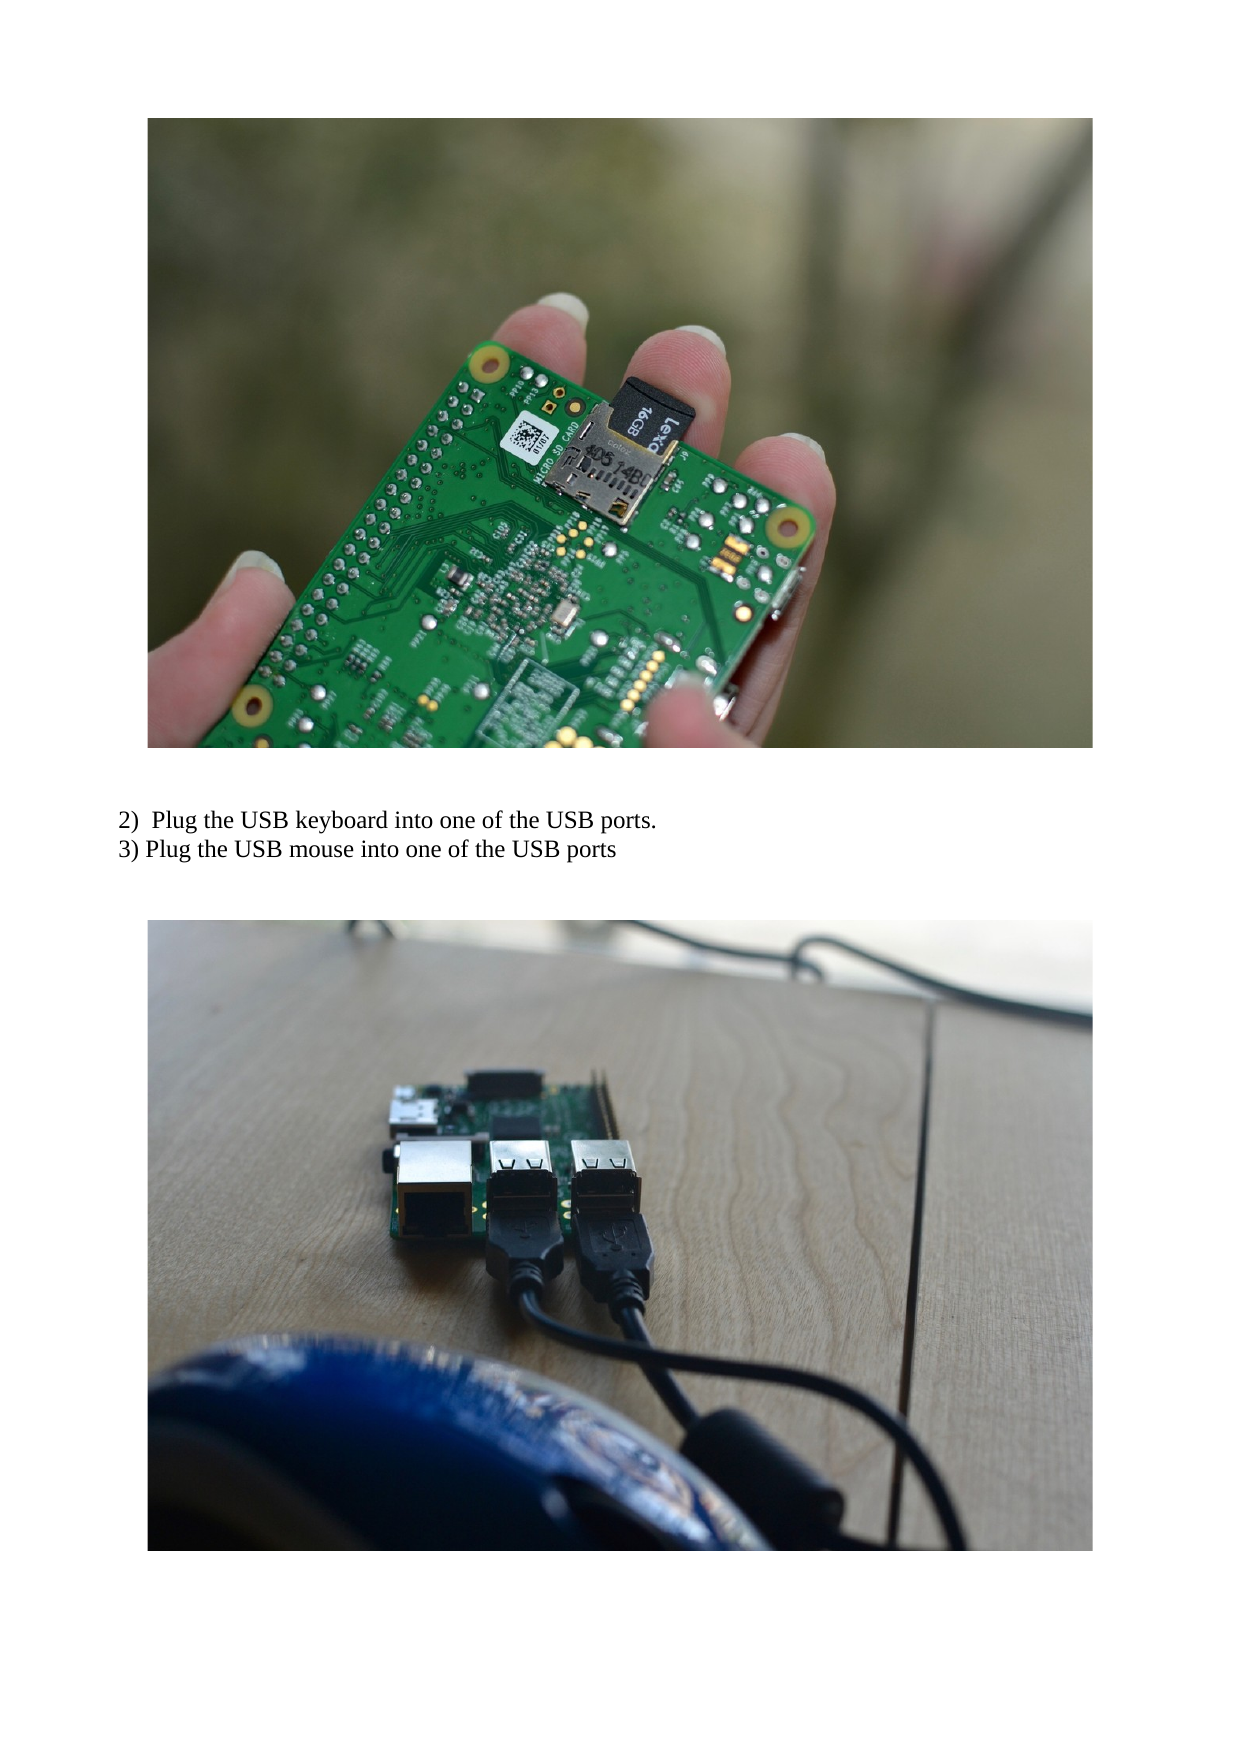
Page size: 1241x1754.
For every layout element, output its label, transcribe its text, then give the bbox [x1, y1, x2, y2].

picture [147, 920, 1093, 1551]
picture [147, 118, 1093, 748]
text 3) Plug the USB mouse into one of the USB ports [118, 834, 1063, 863]
text 2) Plug the USB keyboard into one of the USB ports. [118, 806, 1063, 834]
